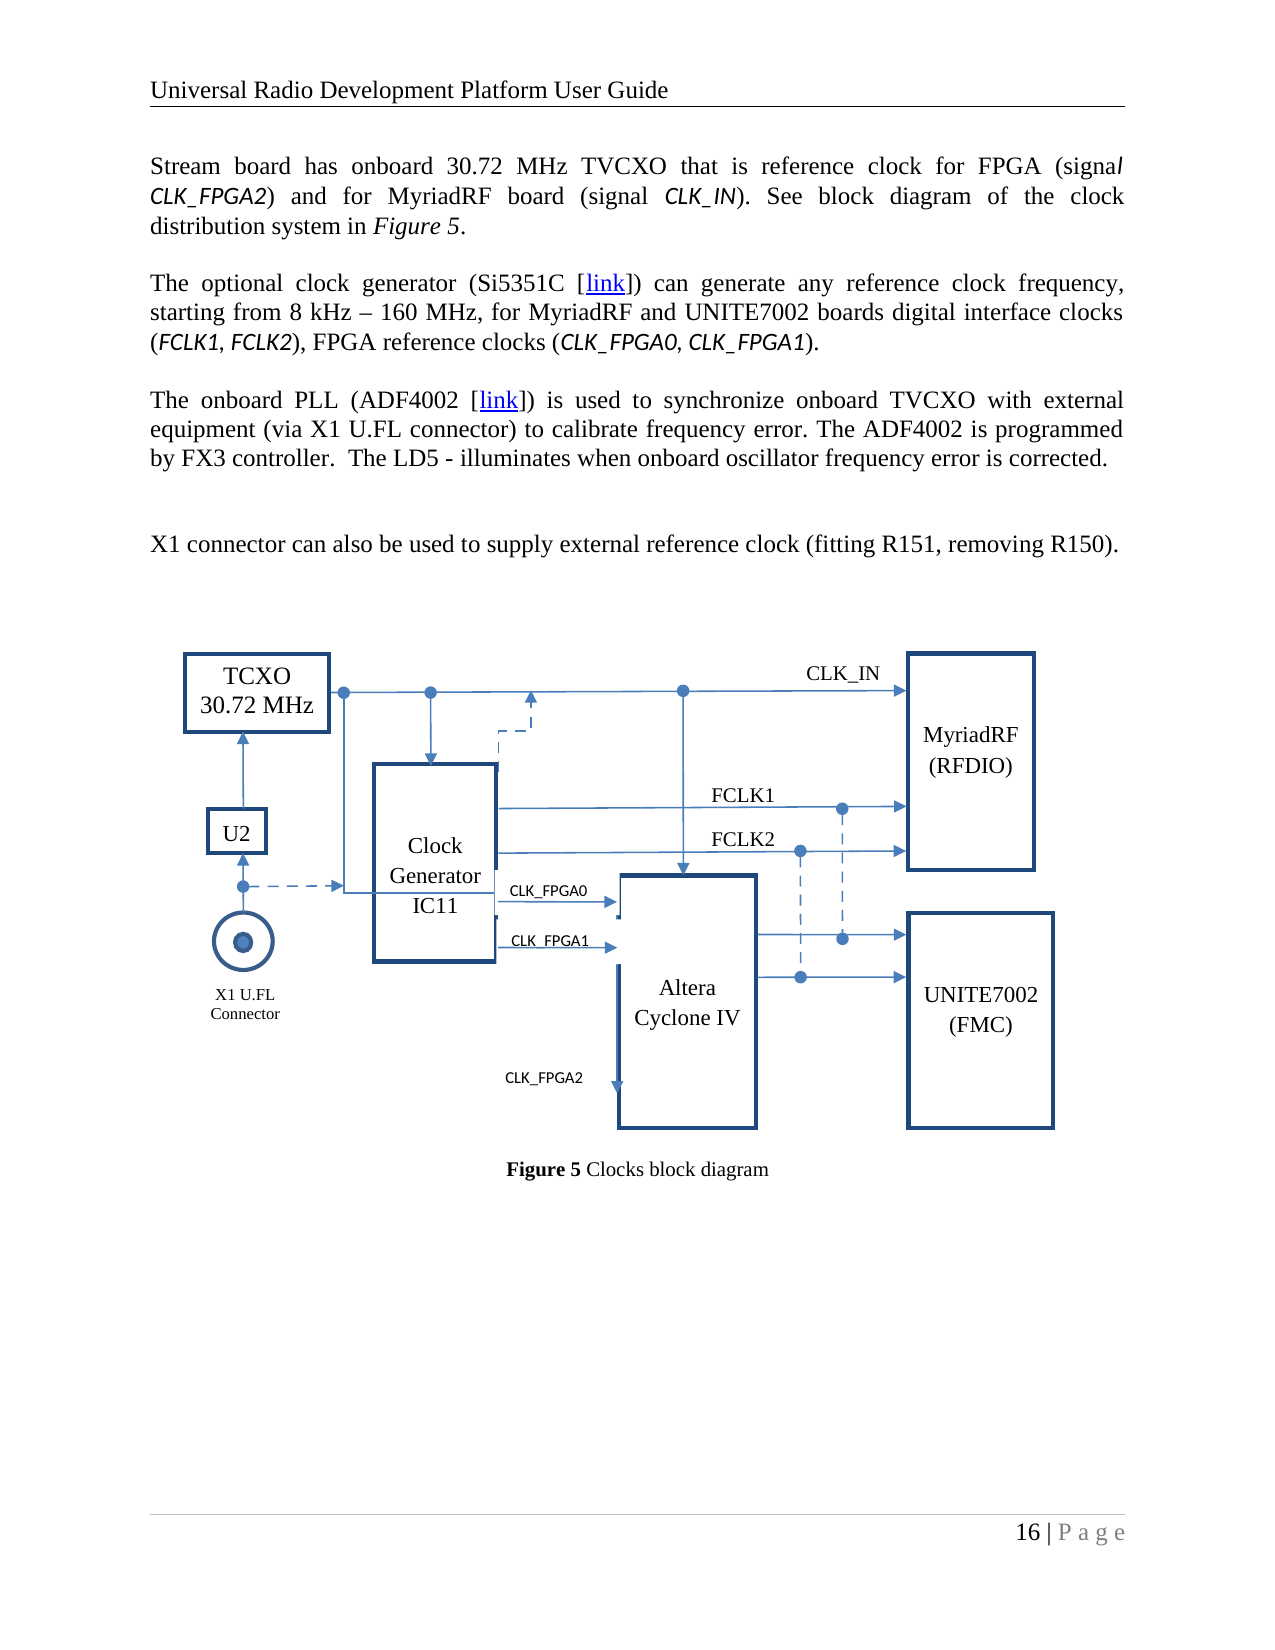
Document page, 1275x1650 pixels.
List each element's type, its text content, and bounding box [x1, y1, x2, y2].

text The onboard PLL (ADF4002 [link]) is used to synchronize onboard TVCXO with external equipment (via X1 U.FL connector) to calibrate frequency error. The ADF4002 is programmed by FX3 controller. The LD5 - illuminates when onboard oscillator frequency error is corrected. [150, 385, 1125, 472]
text Stream board has onboard 30.72 MHz TVCXO that is reference clock for FPGA (signal CLK_FPGA2) and for MyriadRF board (signal CLK_IN). See block diagram of the clock distribution system in Figure 5. [150, 150, 1125, 240]
text X1 connector can also be used to supply external reference clock (fitting R151, removing R150). [150, 529, 1125, 558]
text The optional clock generator (Si5351C [link]) can generate any reference clock frequency, starting from 8 kHz – 160 MHz, for MyriadRF and UNITE7002 boards digital interface clocks (FCLK1, FCLK2), FPGA reference clocks (CLK_FPGA0, CLK_FPGA1). [150, 268, 1125, 357]
text Figure 5 Clocks block diagram [150, 1157, 1125, 1181]
